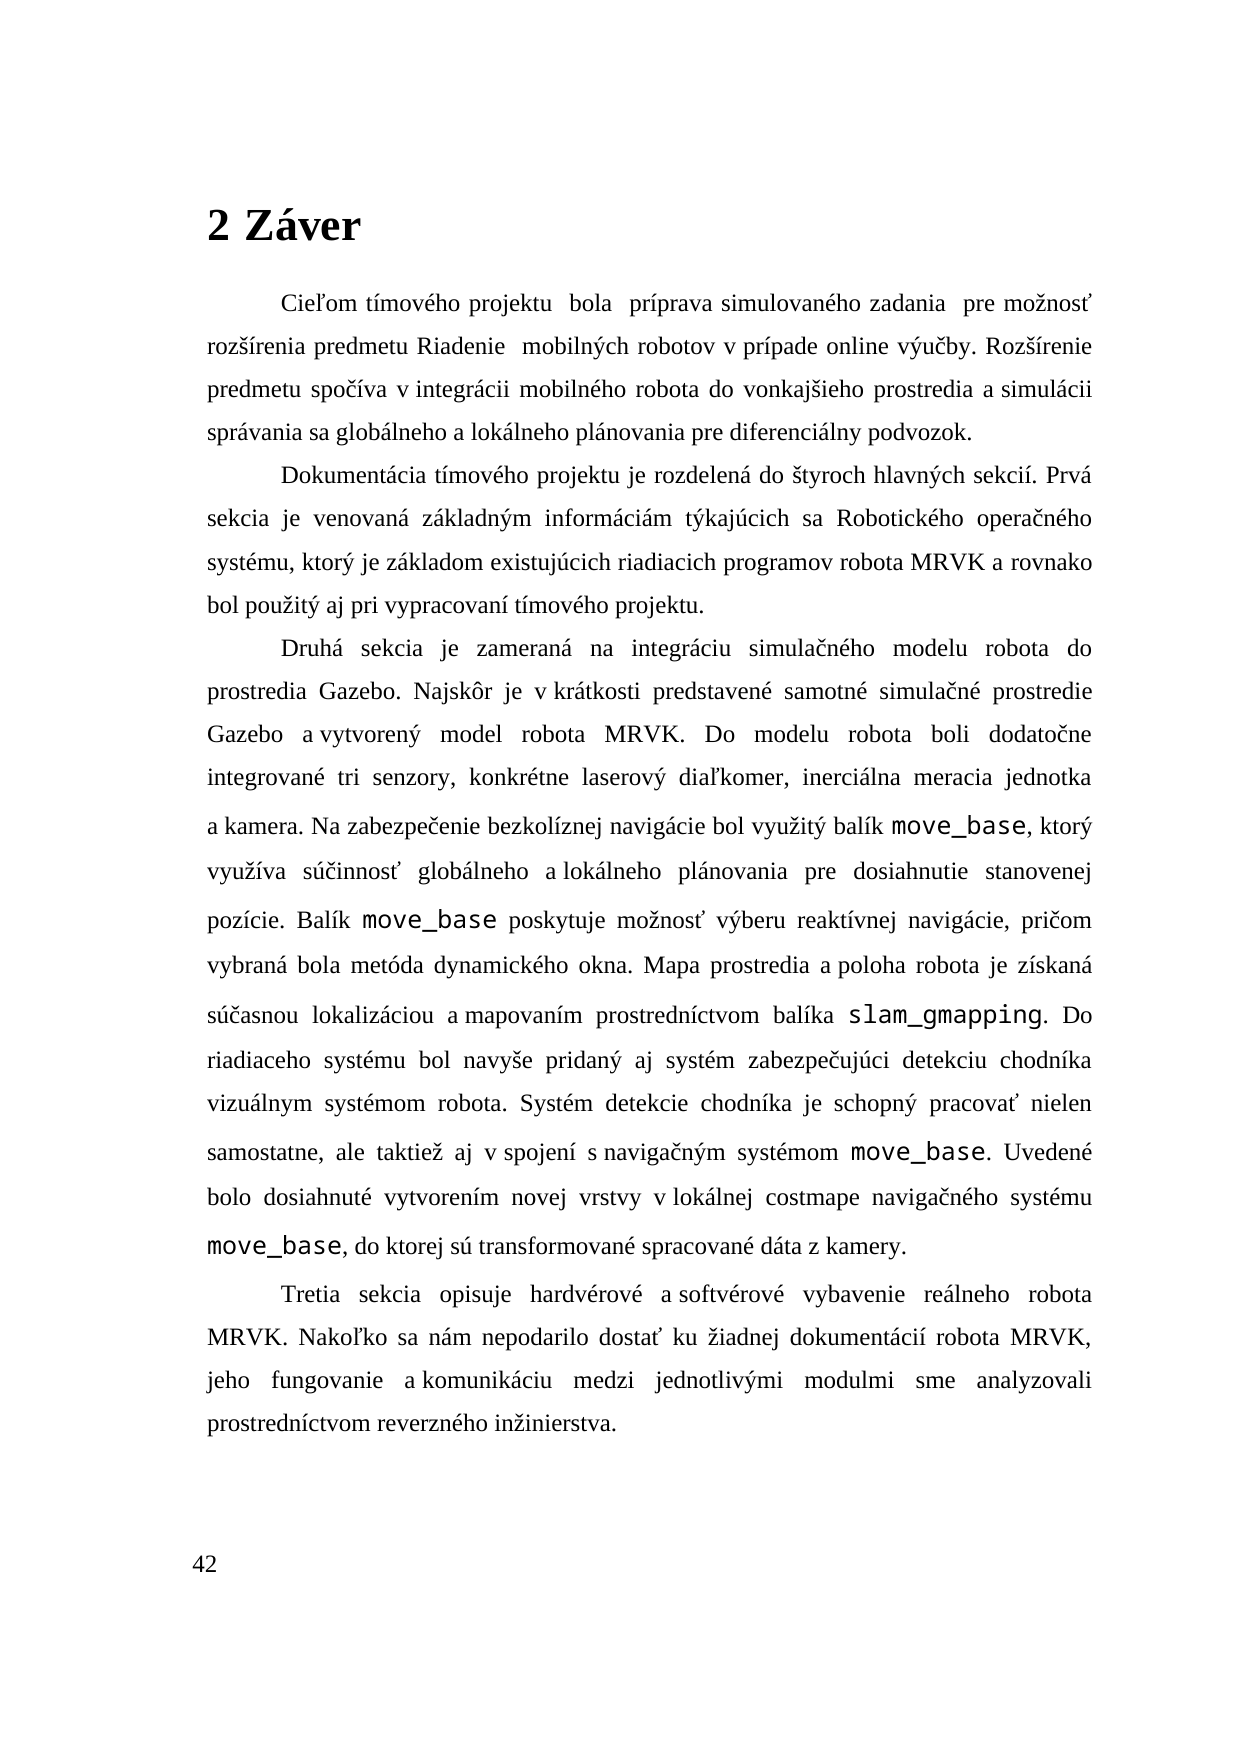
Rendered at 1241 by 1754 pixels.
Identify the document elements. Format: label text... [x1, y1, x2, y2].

text Cieľom tímového projektu bola príprava simulovaného zadania pre možnosť rozšírenia predmetu Riadenie mobilných robotov v prípade online výučby. Rozšírenie predmetu spočíva v integrácii mobilného robota do vonkajšieho prostredia a simulácii správania sa globálneho a lokálneho plánovania pre diferenciálny podvozok. [207, 288, 1092, 446]
text Druhá sekcia je zameraná na integráciu simulačného modelu robota do prostredia Gazebo. Najskôr je v krátkosti predstavené samotné simulačné prostredie Gazebo a vytvorený model robota MRVK. Do modelu robota boli dodatočne integrované tri senzory, konkrétne laserový diaľkomer, inerciálna meracia jednotka a kamera. Na zabezpečenie bezkolíznej navigácie bol využitý balík move_base, ktorý využíva súčinnosť globálneho a lokálneho plánovania pre dosiahnutie stanovenej pozície. Balík move_base poskytuje možnosť výberu reaktívnej navigácie, pričom vybraná bola metóda dynamického okna. Mapa prostredia a poloha robota je získaná súčasnou lokalizáciou a mapovaním prostredníctvom balíka slam_gmapping. Do riadiaceho systému bol navyše pridaný aj systém zabezpečujúci detekciu chodníka vizuálnym systémom robota. Systém detekcie chodníka je schopný pracovať nielen samostatne, ale taktiež aj v spojení s navigačným systémom move_base. Uvedené bolo dosiahnuté vytvorením novej vrstvy v lokálnej costmape navigačného systému move_base, do ktorej sú transformované spracované dáta z kamery. [207, 633, 1092, 1262]
text Dokumentácia tímového projektu je rozdelená do štyroch hlavných sekcií. Prvá sekcia je venovaná základným informáciám týkajúcich sa Robotického operačného systému, ktorý je základom existujúcich riadiacich programov robota MRVK a rovnako bol použitý aj pri vypracovaní tímového projektu. [207, 460, 1092, 618]
text Tretia sekcia opisuje hardvérové a softvérové vybavenie reálneho robota MRVK. Nakoľko sa nám nepodarilo dostať ku žiadnej dokumentácií robota MRVK, jeho fungovanie a komunikáciu medzi jednotlivými modulmi sme analyzovali prostredníctvom reverzného inžinierstva. [207, 1279, 1092, 1437]
subtitle Záver [207, 198, 1092, 250]
